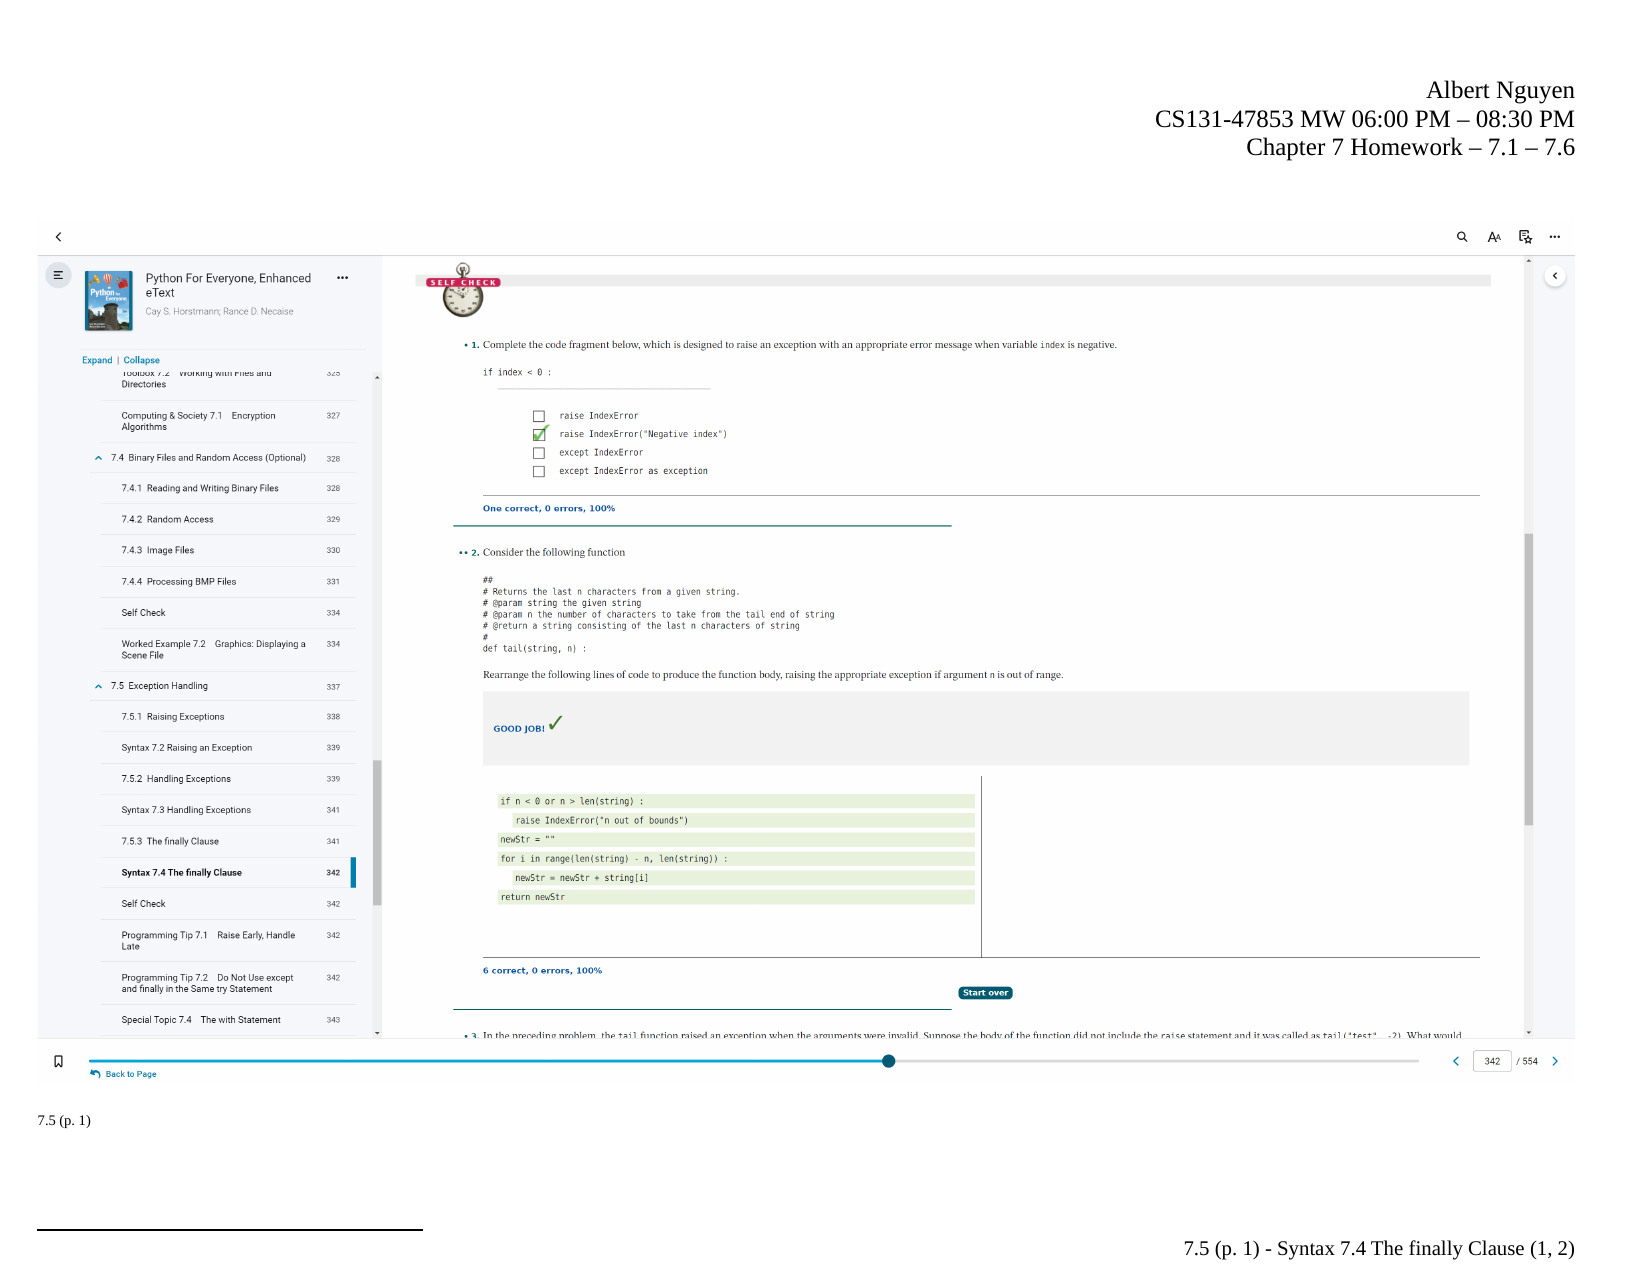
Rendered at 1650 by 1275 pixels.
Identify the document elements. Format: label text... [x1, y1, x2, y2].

picture [37, 218, 1575, 1084]
text - Syntax 7.4 The finally Clause (1, 2) [37, 1236, 1575, 1260]
